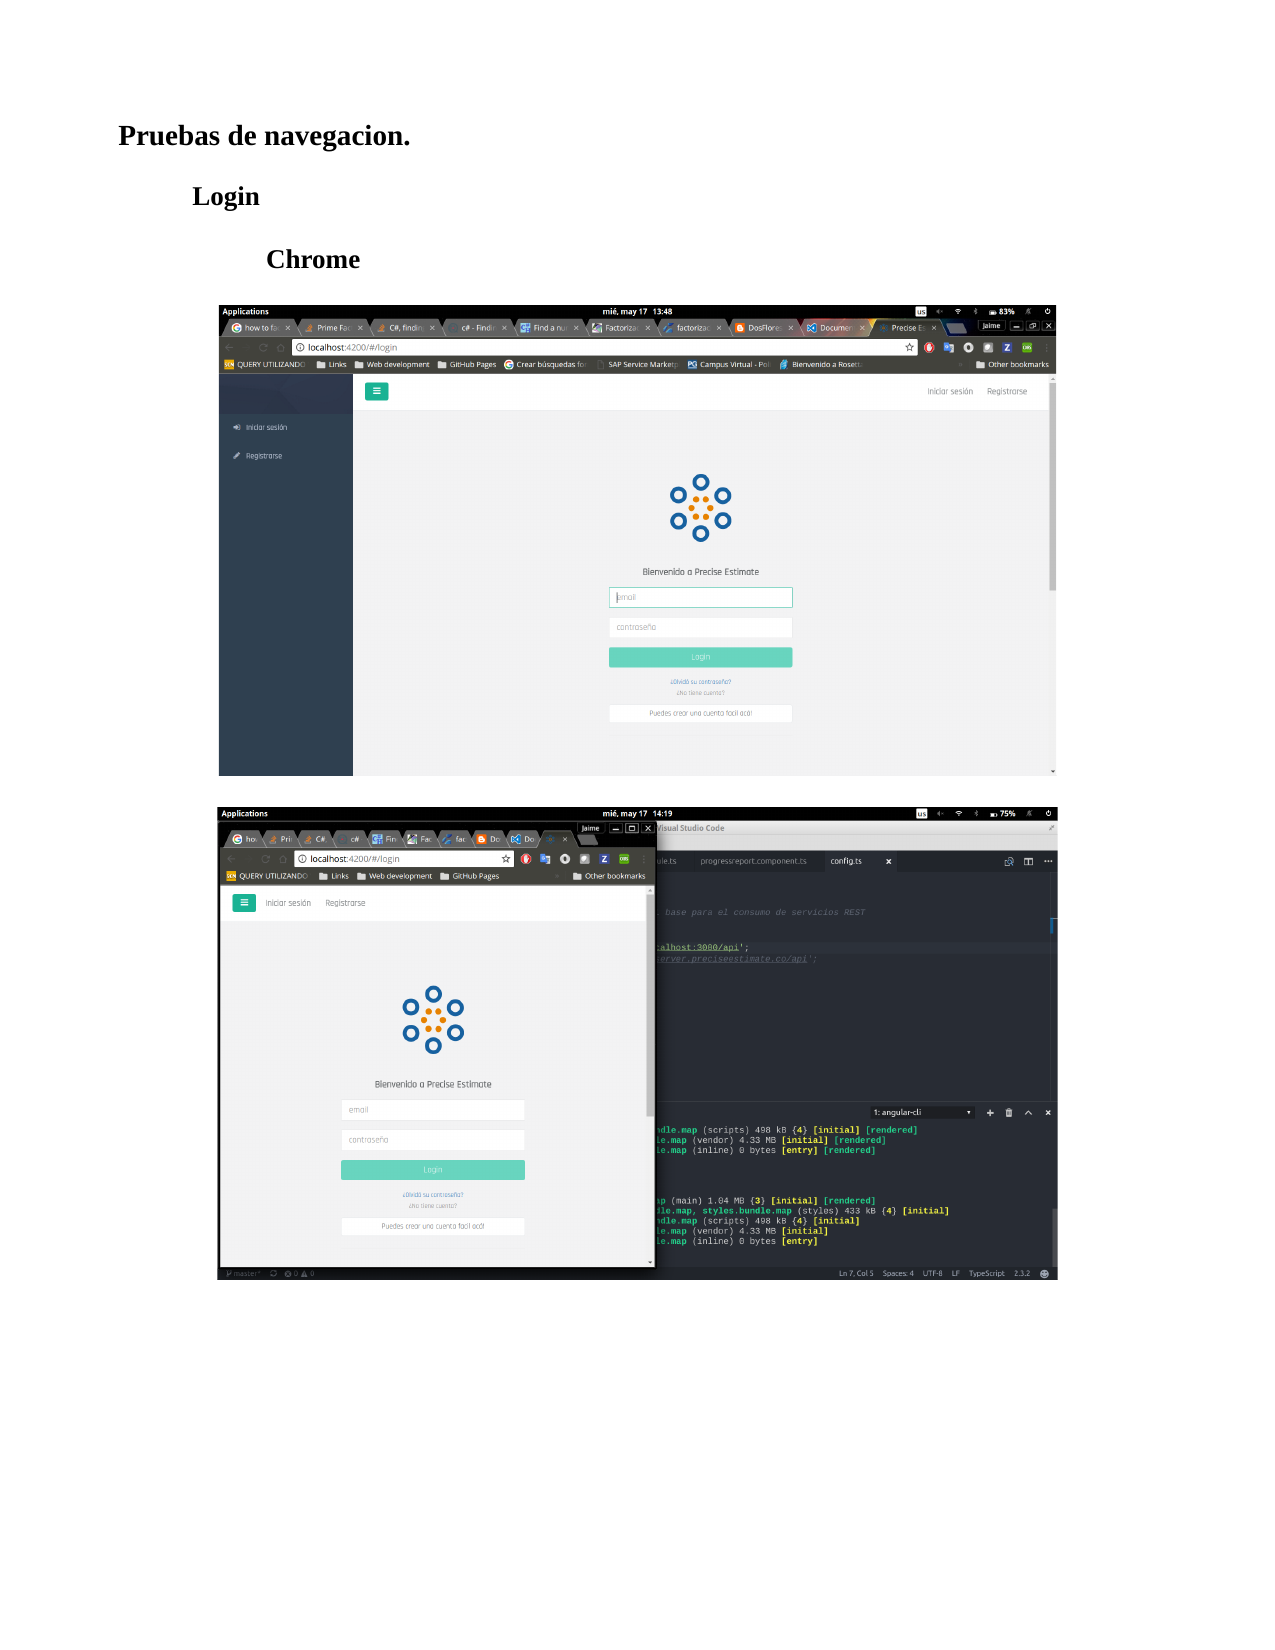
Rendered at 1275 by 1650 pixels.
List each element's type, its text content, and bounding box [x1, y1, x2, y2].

text Pruebas de navegacion. [118, 118, 1157, 152]
text Chrome [118, 243, 1157, 274]
picture [218, 305, 1057, 776]
picture [217, 807, 1058, 1280]
text Login [118, 180, 1157, 212]
